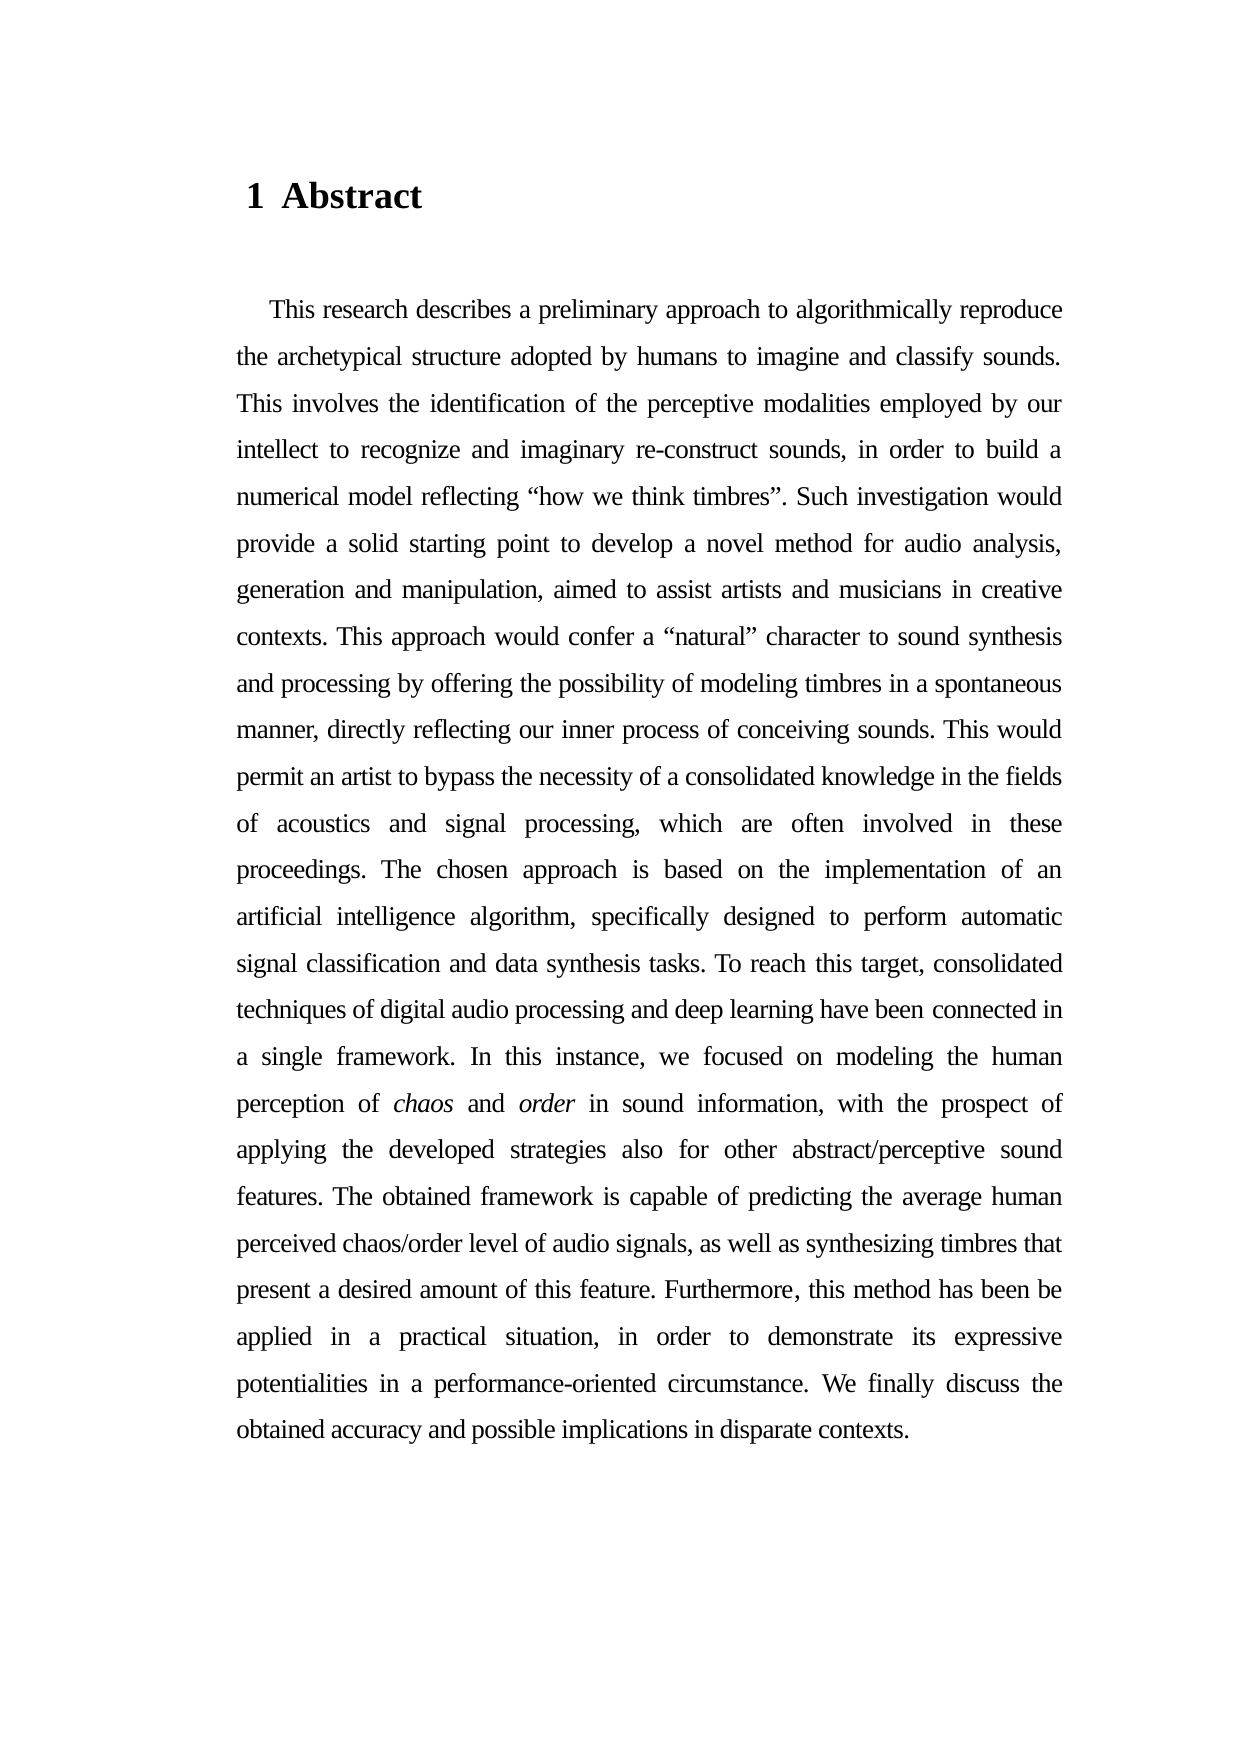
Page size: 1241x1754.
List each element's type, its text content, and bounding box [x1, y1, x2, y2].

text This research describes a preliminary approach to algorithmically reproduce the archetypical structure adopted by humans to imagine and classify sounds. This involves the identification of the perceptive modalities employed by our intellect to recognize and imaginary re-construct sounds, in order to build a numerical model reflecting “how we think timbres”. Such investigation would provide a solid starting point to develop a novel method for audio analysis, generation and manipulation, aimed to assist artists and musicians in creative contexts. This approach would confer a “natural” character to sound synthesis and processing by offering the possibility of modeling timbres in a spontaneous manner, directly reflecting our inner process of conceiving sounds. This would permit an artist to bypass the necessity of a consolidated knowledge in the fields of acoustics and signal processing, which are often involved in these proceedings. The chosen approach is based on the implementation of an artificial intelligence algorithm, specifically designed to perform automatic signal classification and data synthesis tasks. To reach this target, consolidated techniques of digital audio processing and deep learning have been connected in a single framework. In this instance, we focused on modeling the human perception of chaos and order in sound information, with the prospect of applying the developed strategies also for other abstract/perceptive sound features. The obtained framework is capable of predicting the average human perceived chaos/order level of audio signals, as well as synthesizing timbres that present a desired amount of this feature. Furthermore, this method has been be applied in a practical situation, in order to demonstrate its expressive potentialities in a performance-oriented circumstance. We finally discuss the obtained accuracy and possible implications in disparate contexts. [236, 294, 1063, 1445]
subtitle Abstract [236, 173, 1063, 216]
